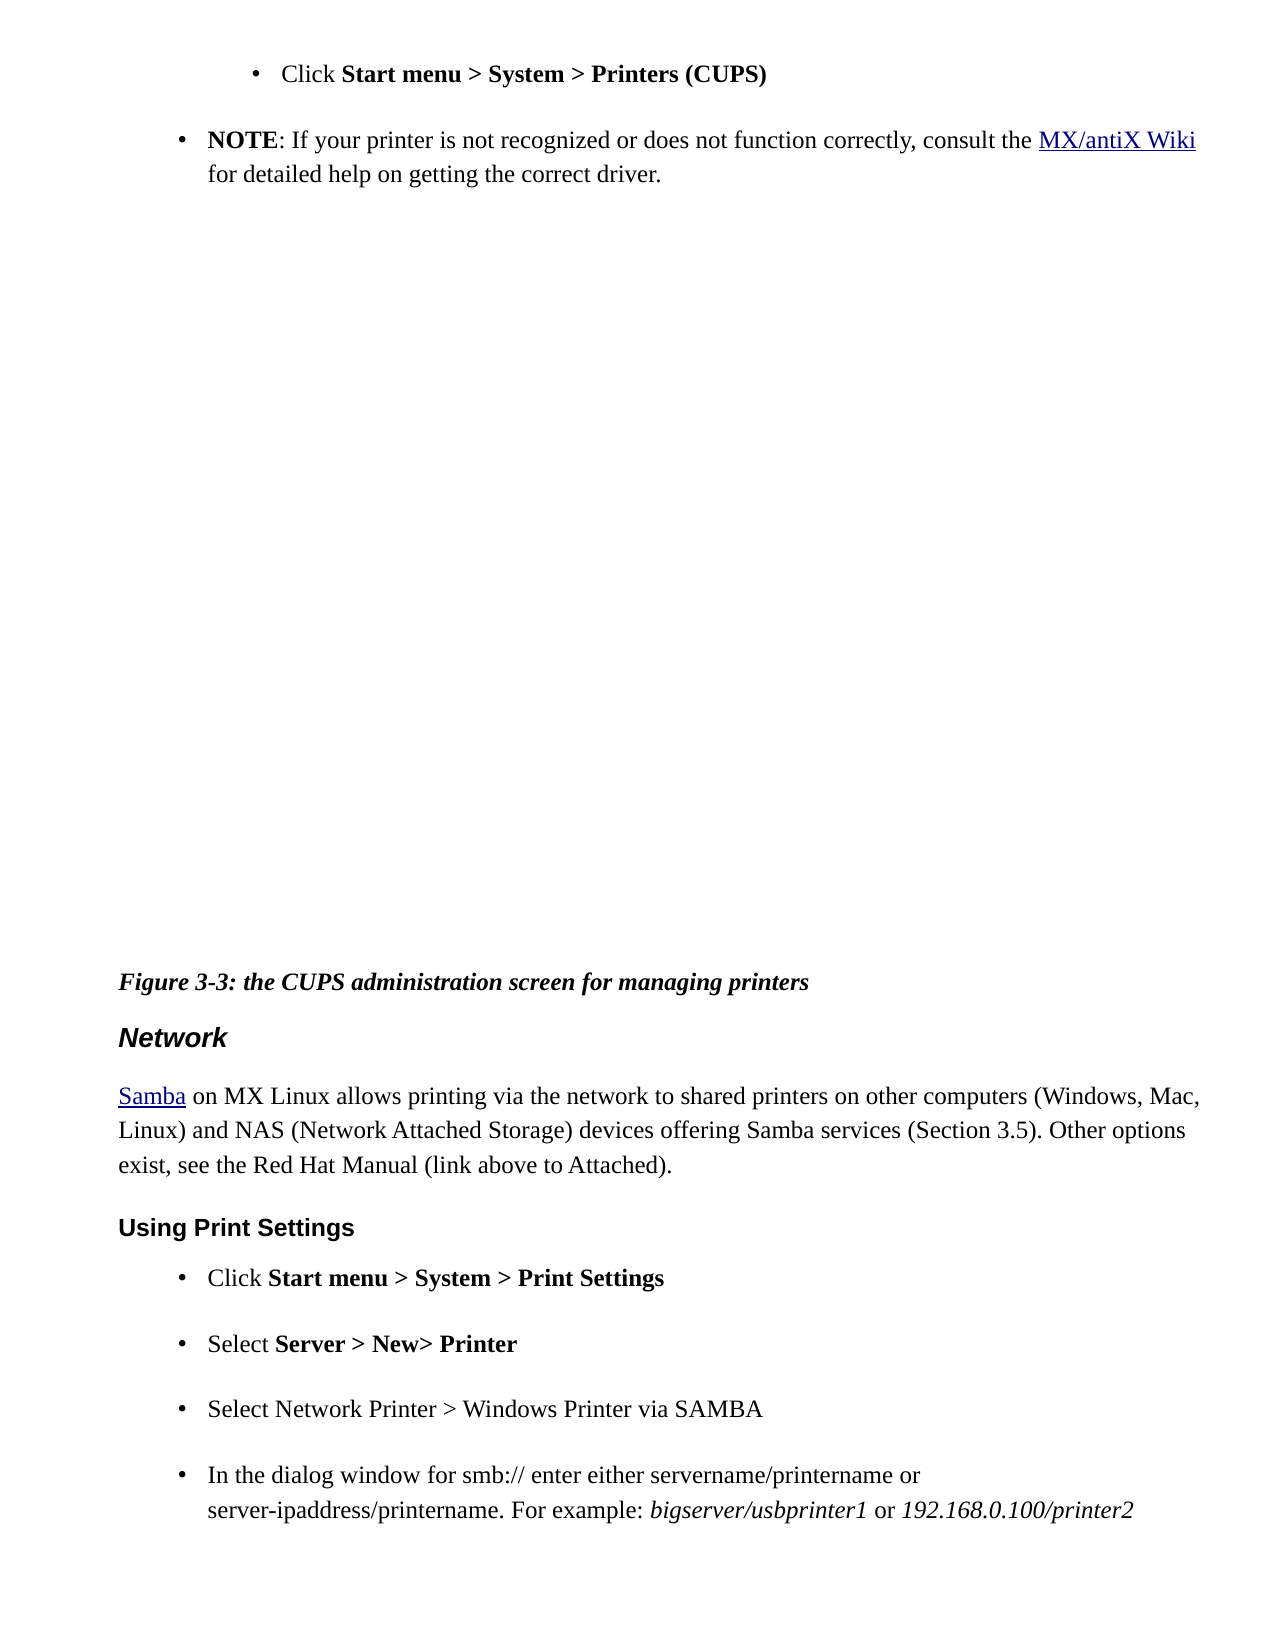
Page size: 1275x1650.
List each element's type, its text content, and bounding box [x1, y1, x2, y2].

list In the dialog window for smb:// enter either servername/printername or server-ipaddress/printername. For example: bigserver/usbprinter1 or 192.168.0.100/printer2 [178, 1460, 1200, 1523]
subtitle Using Print Settings [118, 1213, 1216, 1241]
list Select Server > New> Printer [178, 1329, 1200, 1358]
list Select Network Printer > Windows Printer via SAMBA [178, 1394, 1200, 1423]
text Figure 3-3: the CUPS administration screen for managing printers [118, 967, 1216, 996]
text Samba on MX Linux allows printing via the network to shared printers on other computers (Windows, Mac, Linux) and NAS (Network Attached Storage) devices offering Samba services (Section 3.5). Other options exist, see the Red Hat Manual (link above to Attached). [118, 1081, 1216, 1179]
subtitle Network [118, 1021, 1216, 1053]
list Click Start menu > System > Print Settings [178, 1263, 1200, 1292]
list NOTE: If your printer is not recognized or does not function correctly, consult the MX/antiX Wiki for detailed help on getting the correct driver. [178, 125, 1200, 188]
list Click Start menu > System > Printers (CUPS) [252, 59, 1200, 88]
